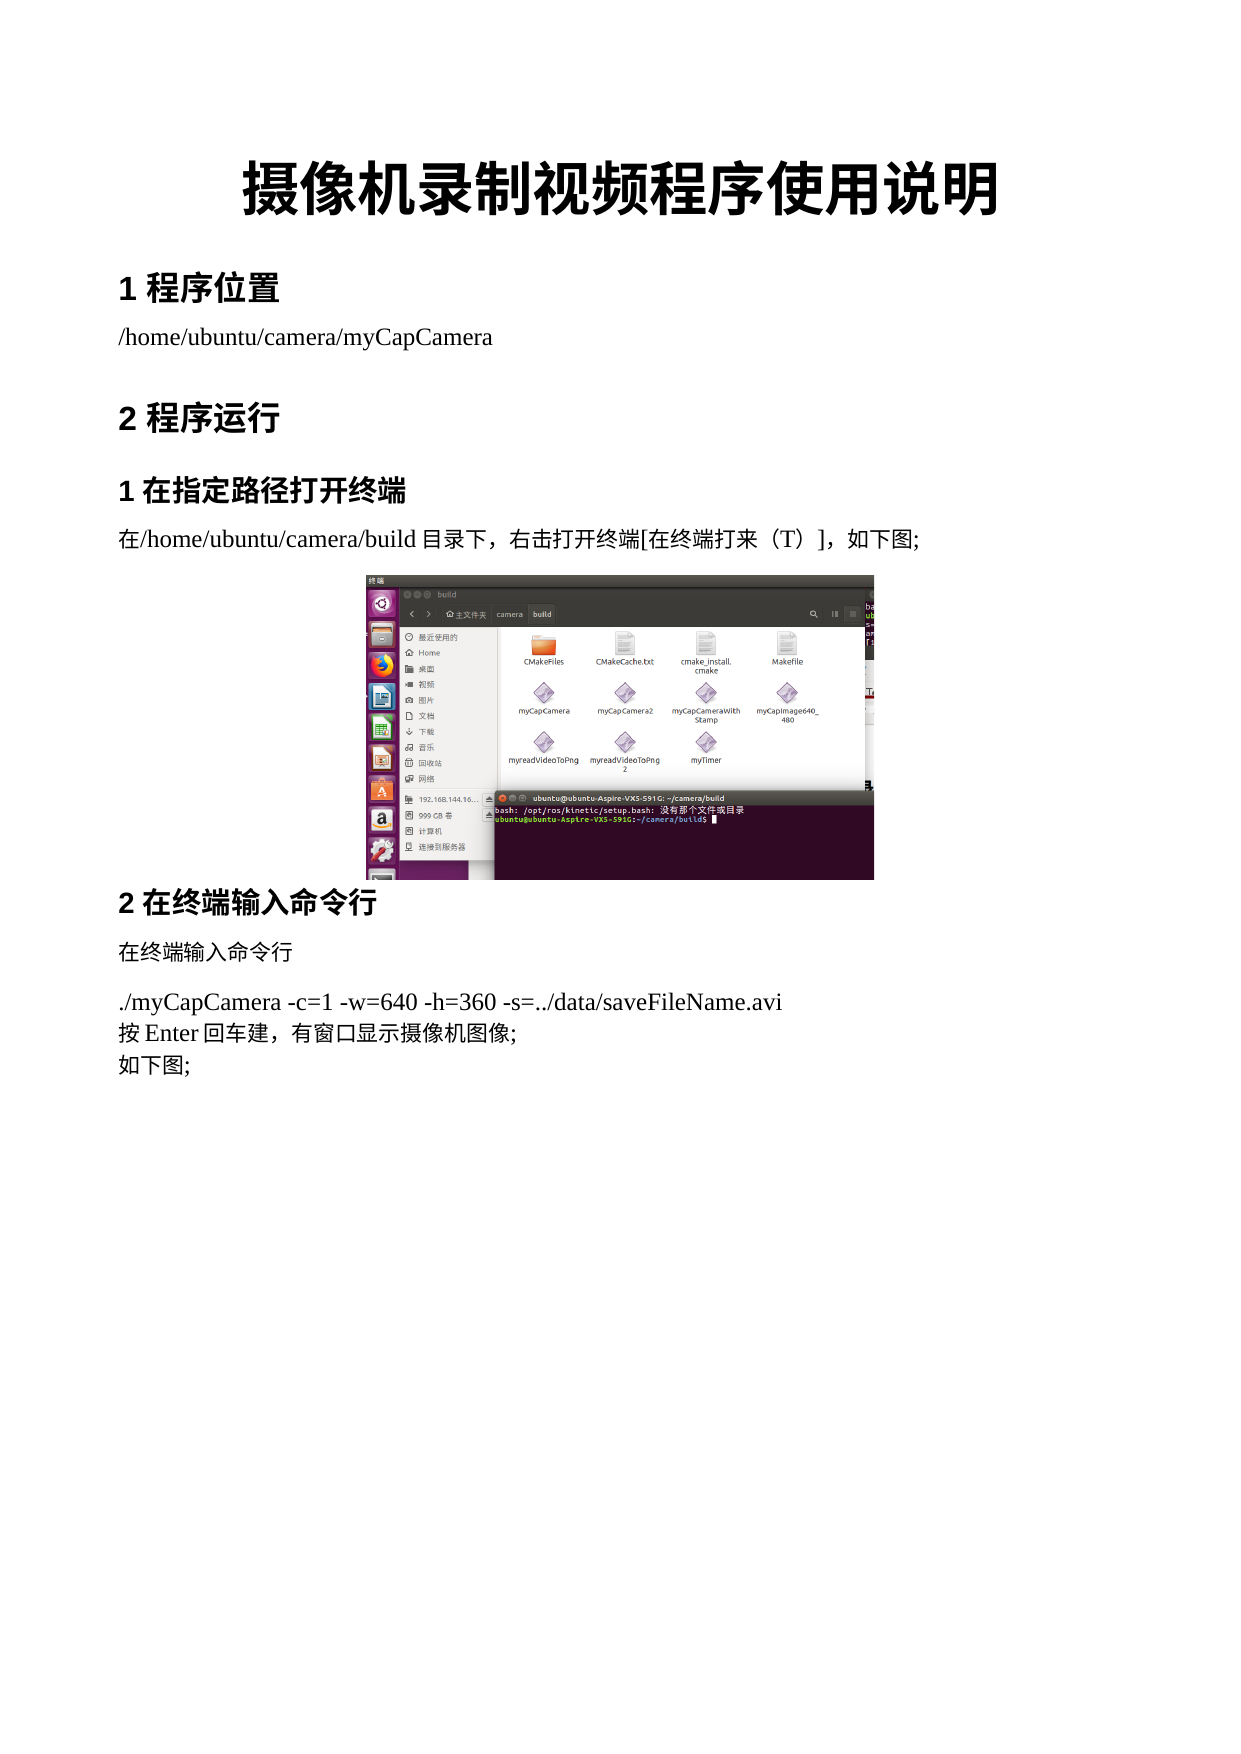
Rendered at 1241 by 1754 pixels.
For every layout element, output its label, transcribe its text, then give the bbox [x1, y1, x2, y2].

subtitle 2 在终端输入命令行 [118, 589, 1122, 922]
subtitle 1 程序位置 [118, 261, 1122, 309]
text 如下图; [118, 1048, 1122, 1079]
subtitle 2 程序运行 [118, 392, 1122, 440]
text ./myCapCamera -c=1 -w=640 -h=360 -s=../data/saveFileName.avi [118, 987, 1122, 1016]
text /home/ubuntu/camera/myCapCamera [118, 322, 1122, 351]
subtitle 1 在指定路径打开终端 [118, 467, 1122, 510]
text 按Enter回车建，有窗口显示摄像机图像; [118, 1016, 1122, 1048]
text 在终端输入命令行 [118, 935, 1122, 966]
title 摄像机录制视频程序使用说明 [118, 143, 1122, 228]
text 在/home/ubuntu/camera/build目录下，右击打开终端[在终端打来（T）]，如下图; [118, 522, 1122, 554]
